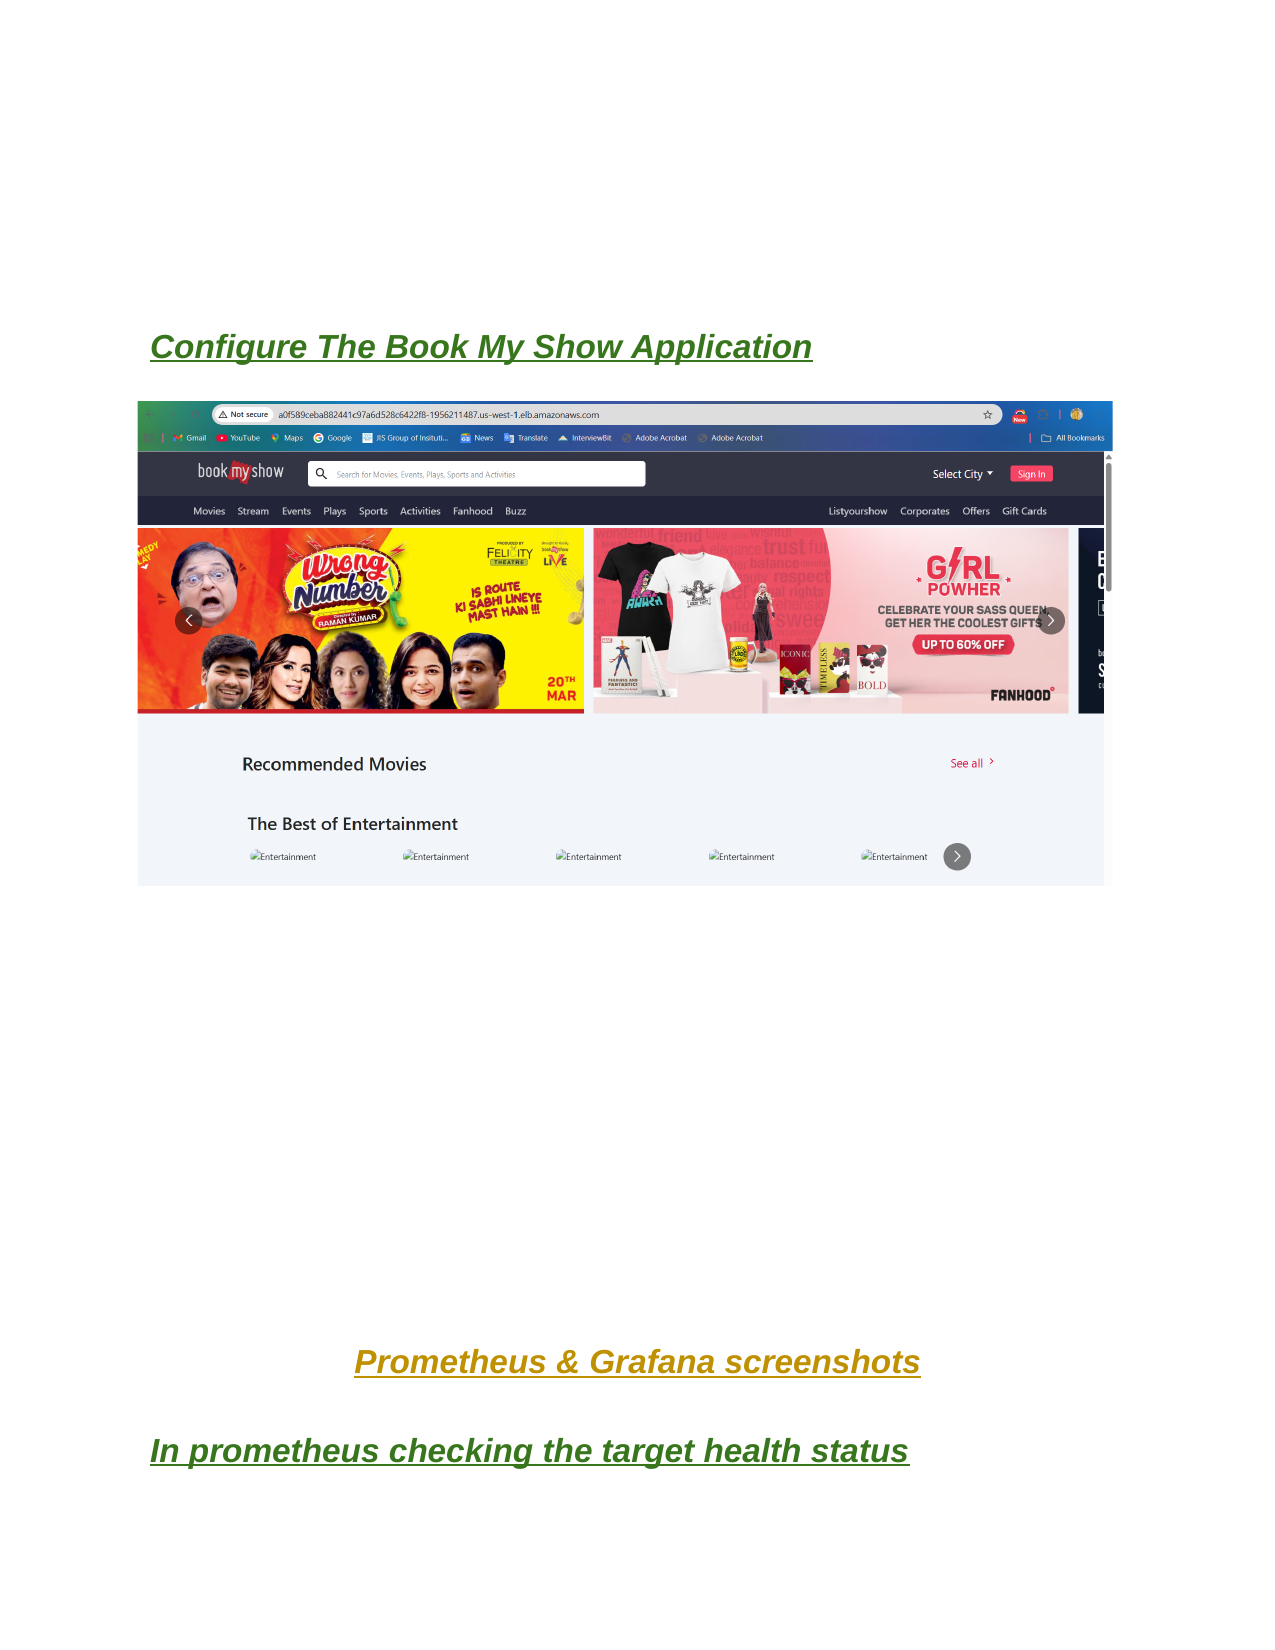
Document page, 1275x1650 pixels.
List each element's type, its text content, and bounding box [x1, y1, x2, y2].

text Configure The Book My Show Application [150, 327, 1125, 365]
text Prometheus & Grafana screenshots [150, 1342, 1125, 1381]
picture [137, 401, 1113, 886]
text In prometheus checking the target health status [150, 1431, 1125, 1469]
